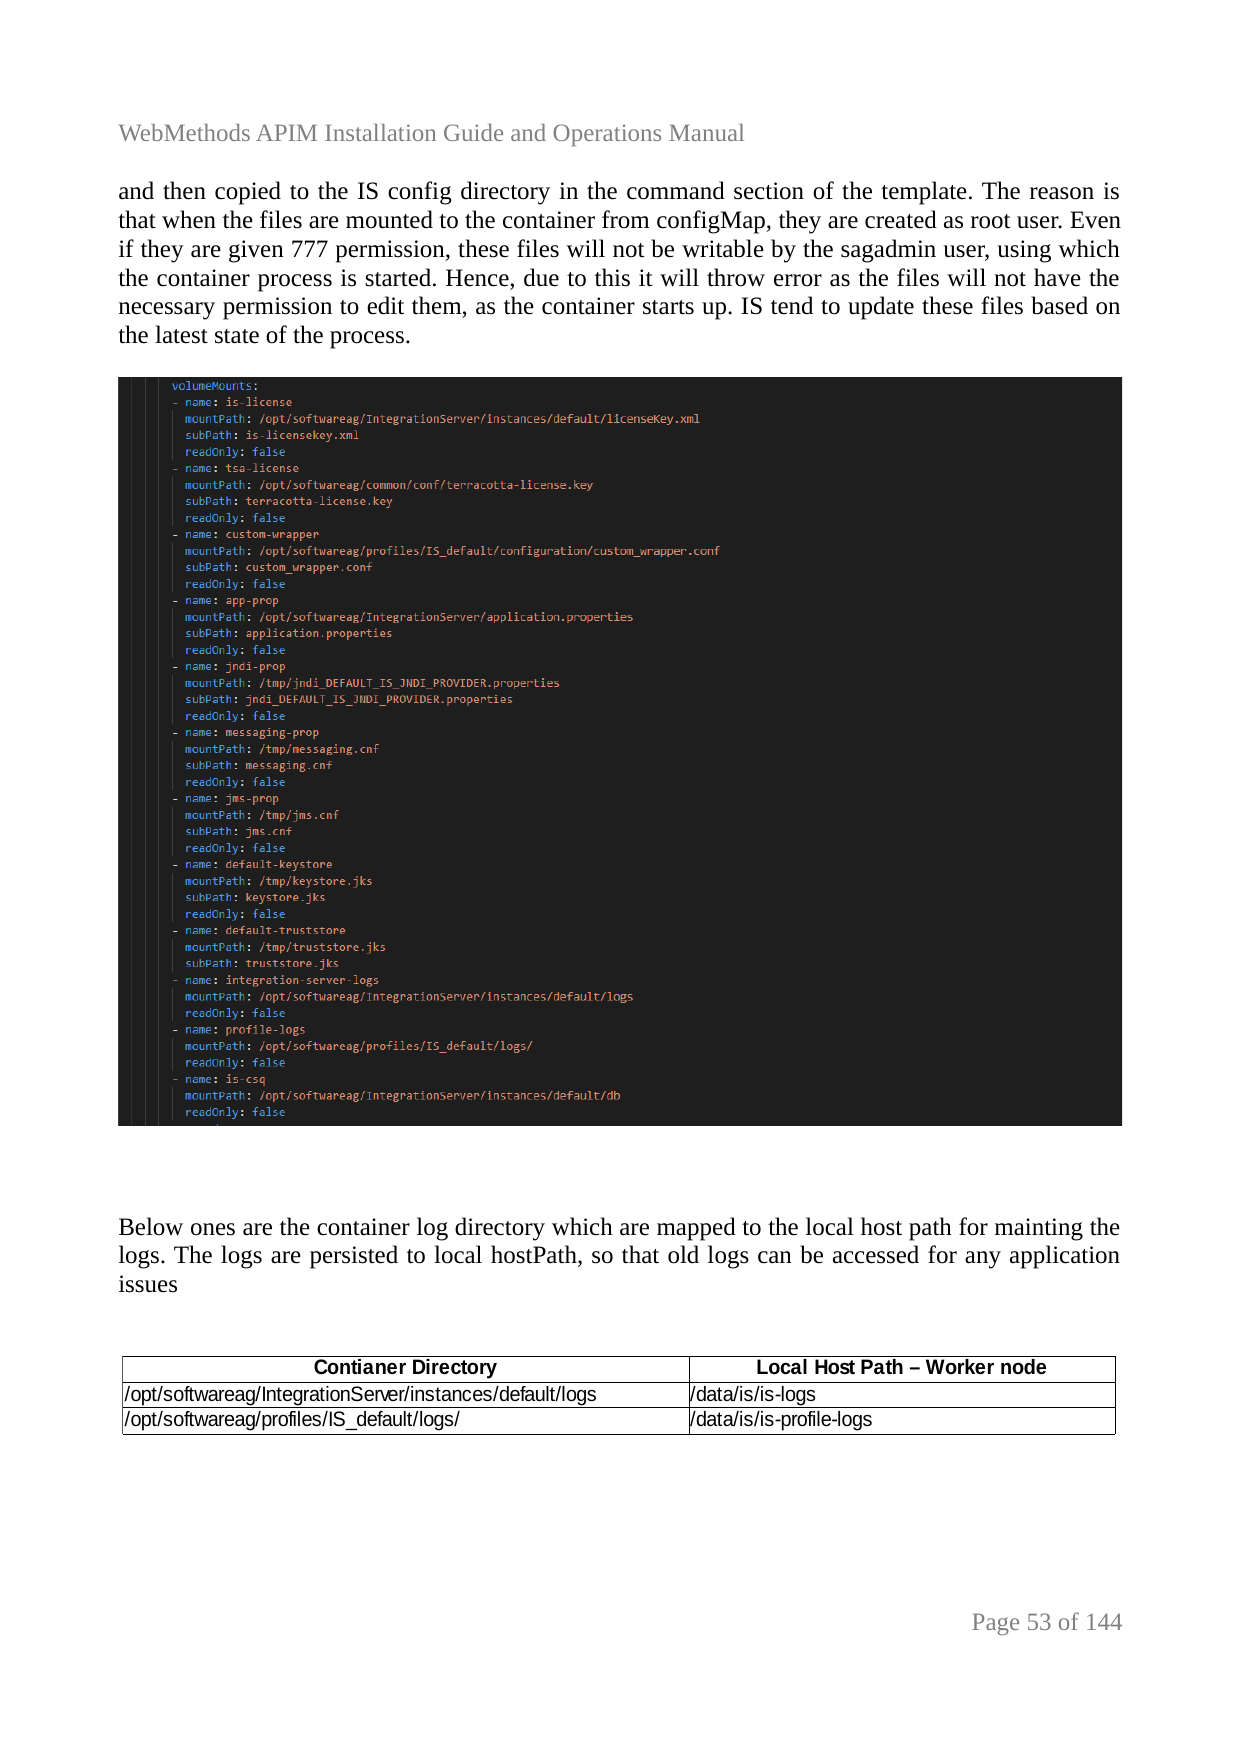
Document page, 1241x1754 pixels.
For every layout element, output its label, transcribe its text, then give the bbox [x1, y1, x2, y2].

text and then copied to the IS config directory in the command section of the template. The reason is that when the files are mounted to the container from configMap, they are created as root user. Even if they are given 777 permission, these files will not be writable by the sagadmin user, using which the container process is started. Hence, due to this it will throw error as the files will not have the necessary permission to edit them, as the container starts up. IS tend to update these files based on the latest state of the process. [118, 176, 1122, 349]
text Below ones are the container log directory which are mapped to the local host path for mainting the logs. The logs are persisted to local hostPath, so that old logs can be accessed for any application issues [118, 1212, 1122, 1298]
picture [118, 377, 1123, 1126]
